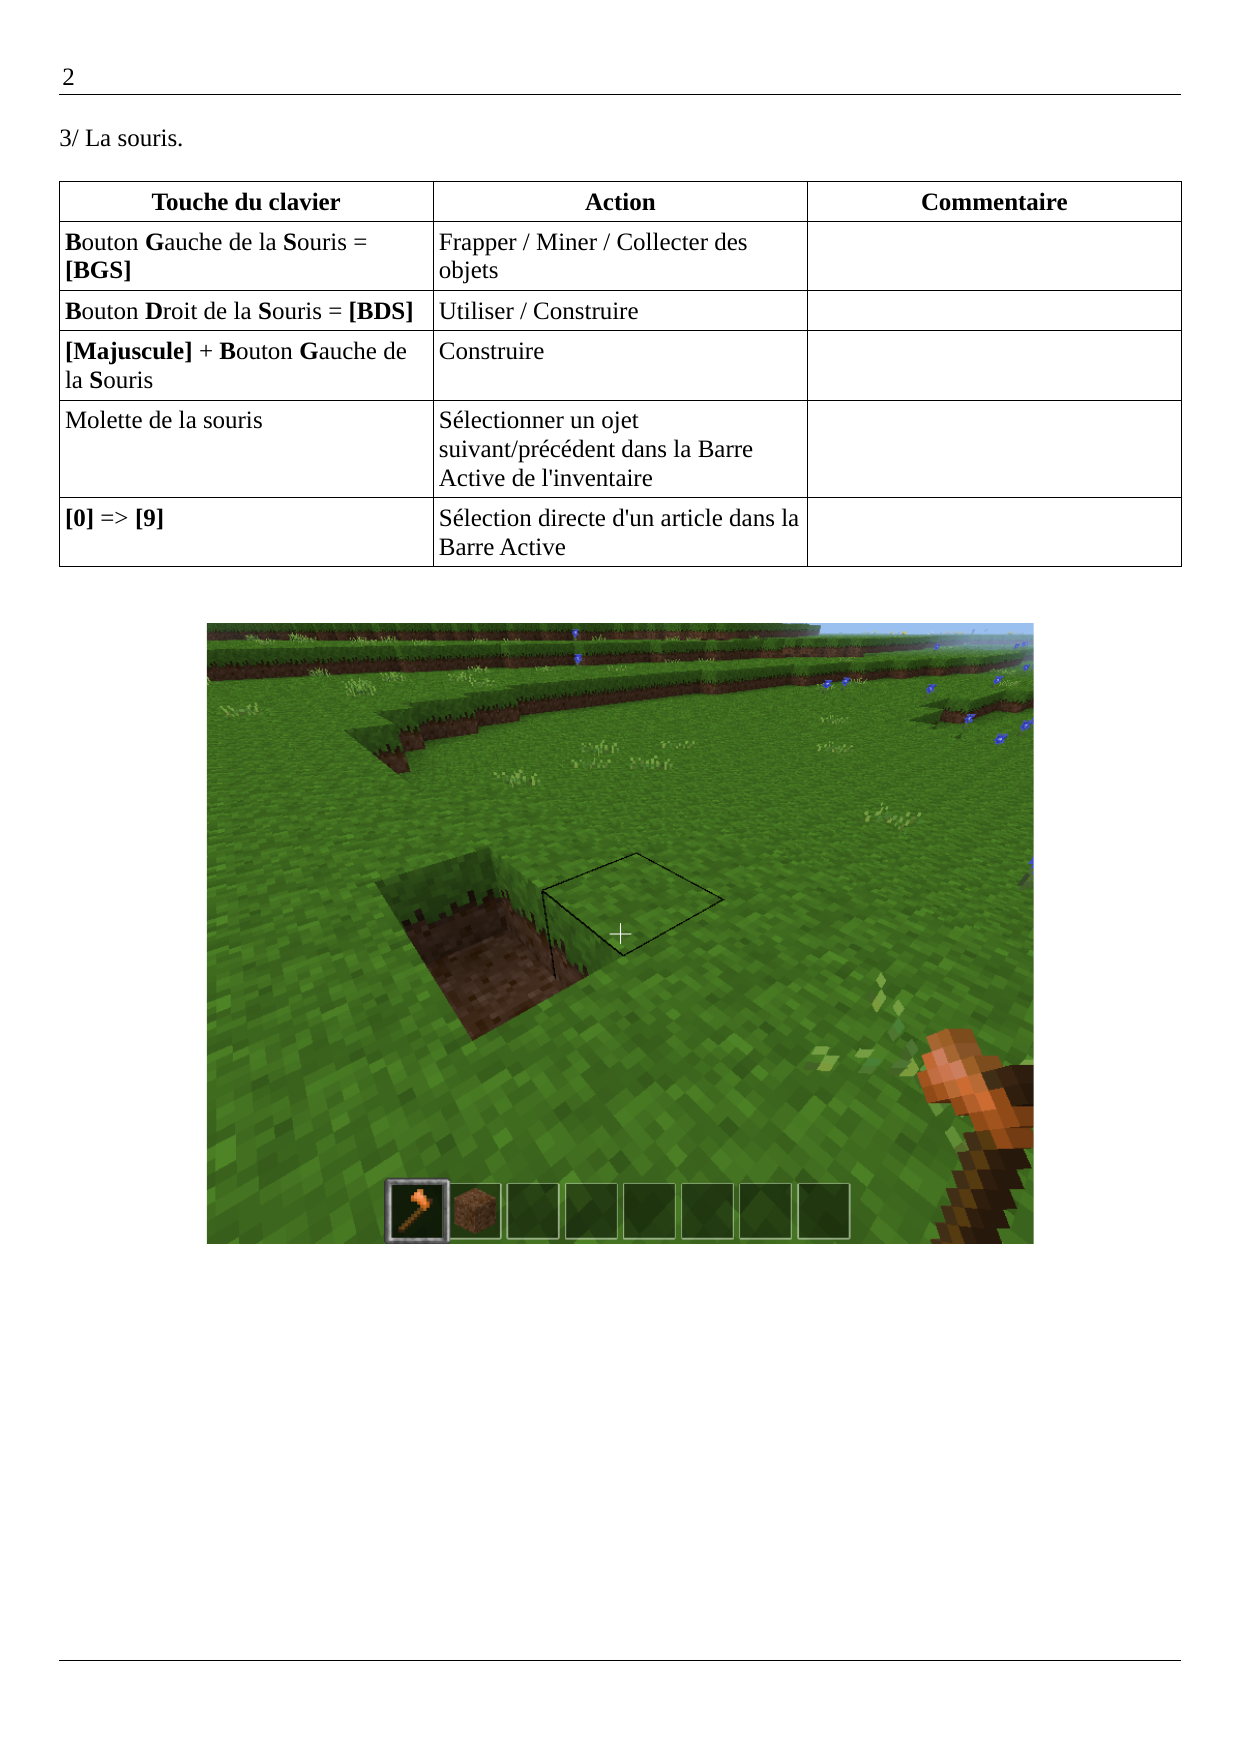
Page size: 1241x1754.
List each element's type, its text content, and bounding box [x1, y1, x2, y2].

table_cell Frapper / Miner / Collecter des objets [434, 222, 807, 290]
text 3/ La souris. [59, 123, 1181, 152]
table_cell Bouton Gauche de la Souris = [BGS] [60, 222, 433, 290]
table_cell [808, 222, 1181, 290]
table_cell Sélectionner un ojet suivant/précédent dans la Barre Active de l'inventaire [434, 401, 807, 497]
table_cell Molette de la souris [60, 401, 433, 497]
table_cell Utiliser / Construire [434, 291, 807, 330]
table_header Commentaire [808, 182, 1181, 221]
table_cell Bouton Droit de la Souris = [BDS] [60, 291, 433, 330]
table_cell [Majuscule] + Bouton Gauche de la Souris [60, 331, 433, 399]
table_header Touche du clavier [60, 182, 433, 221]
table_cell Construire [434, 331, 807, 399]
table_cell [808, 498, 1181, 566]
table_cell [0] => [9] [60, 498, 433, 566]
table_cell [808, 331, 1181, 399]
table_header Action [434, 182, 807, 221]
picture [206, 623, 1034, 1244]
table_cell Sélection directe d'un article dans la Barre Active [434, 498, 807, 566]
table_cell [808, 401, 1181, 497]
table_cell [808, 291, 1181, 330]
